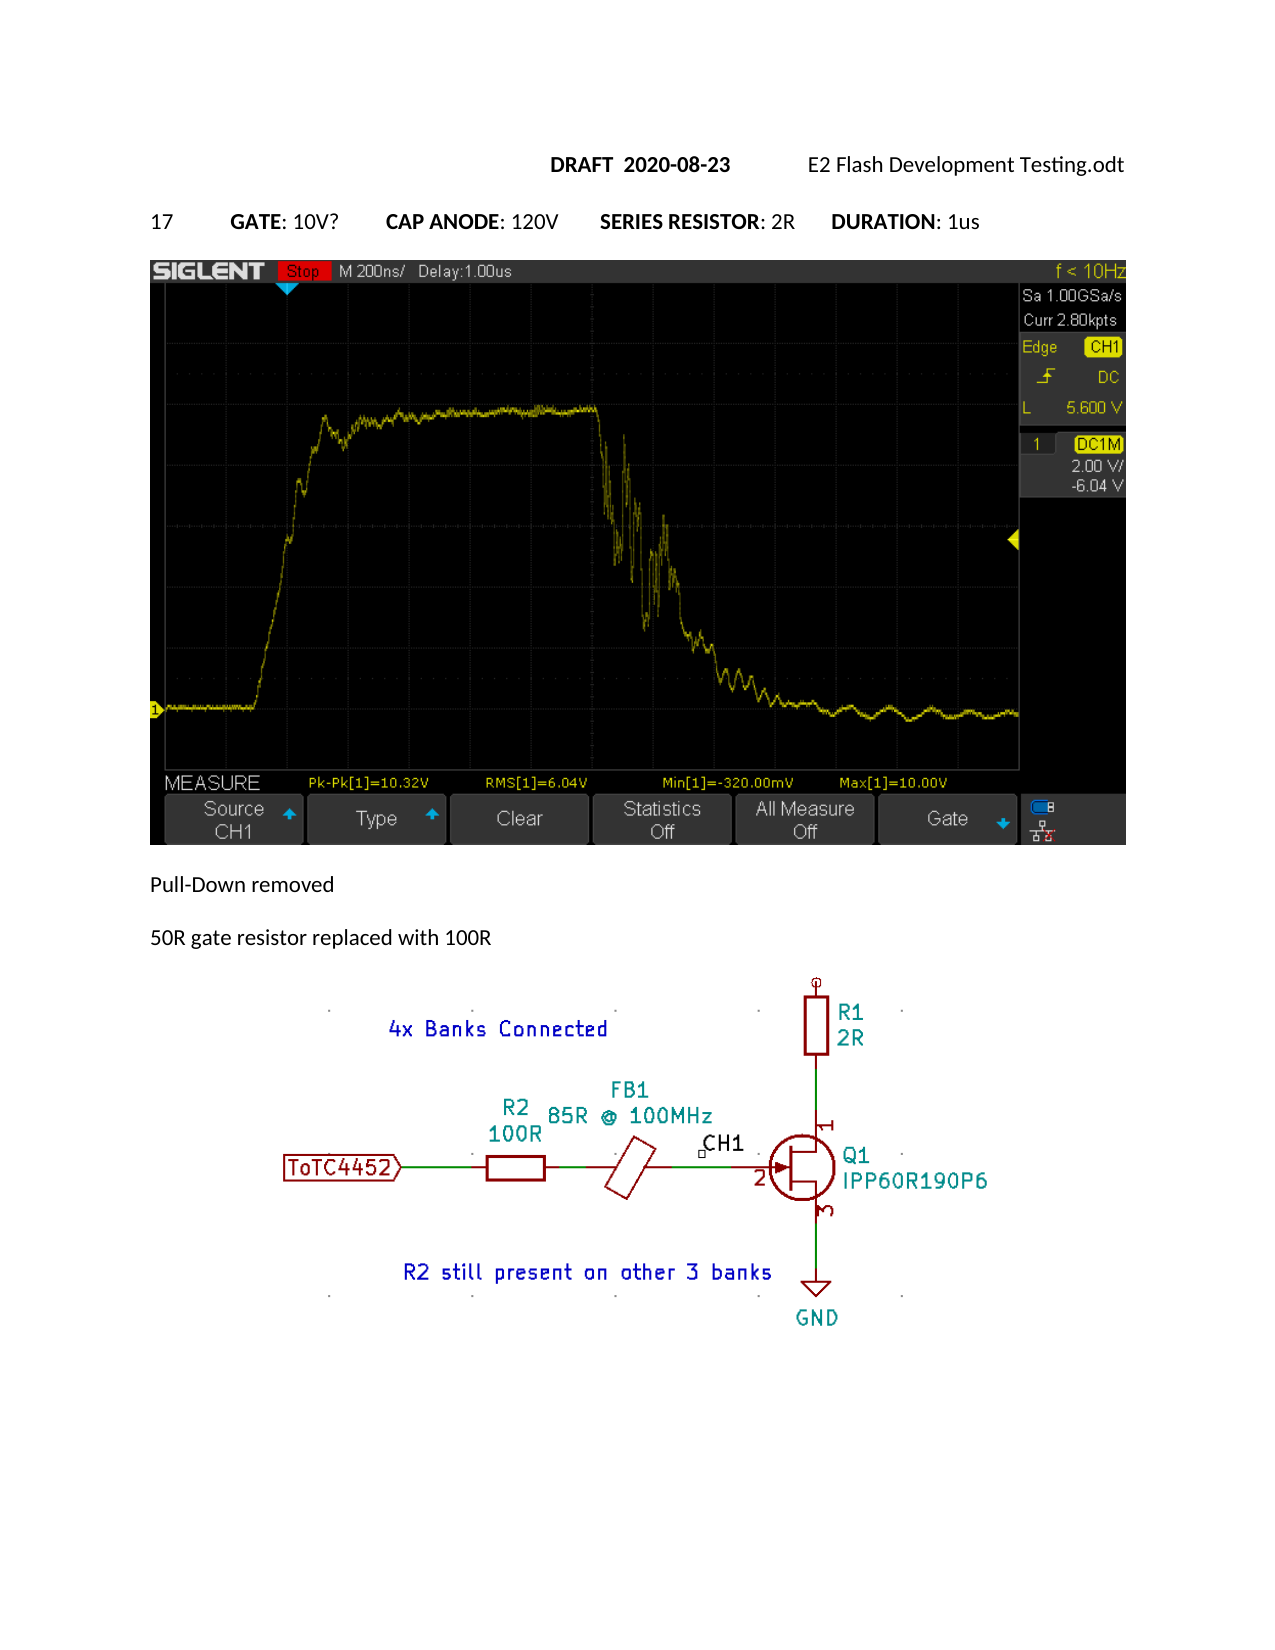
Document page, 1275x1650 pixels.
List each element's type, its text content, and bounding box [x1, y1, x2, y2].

picture [150, 260, 1126, 845]
text Pull-Down removed [150, 870, 1125, 898]
text 50R gate resistor replaced with 100R [150, 923, 1125, 951]
text 17 GATE: 10V? CAP ANODE: 120V SERIES RESISTOR: 2R DURATION: 1us [150, 207, 1125, 236]
picture [277, 976, 998, 1337]
